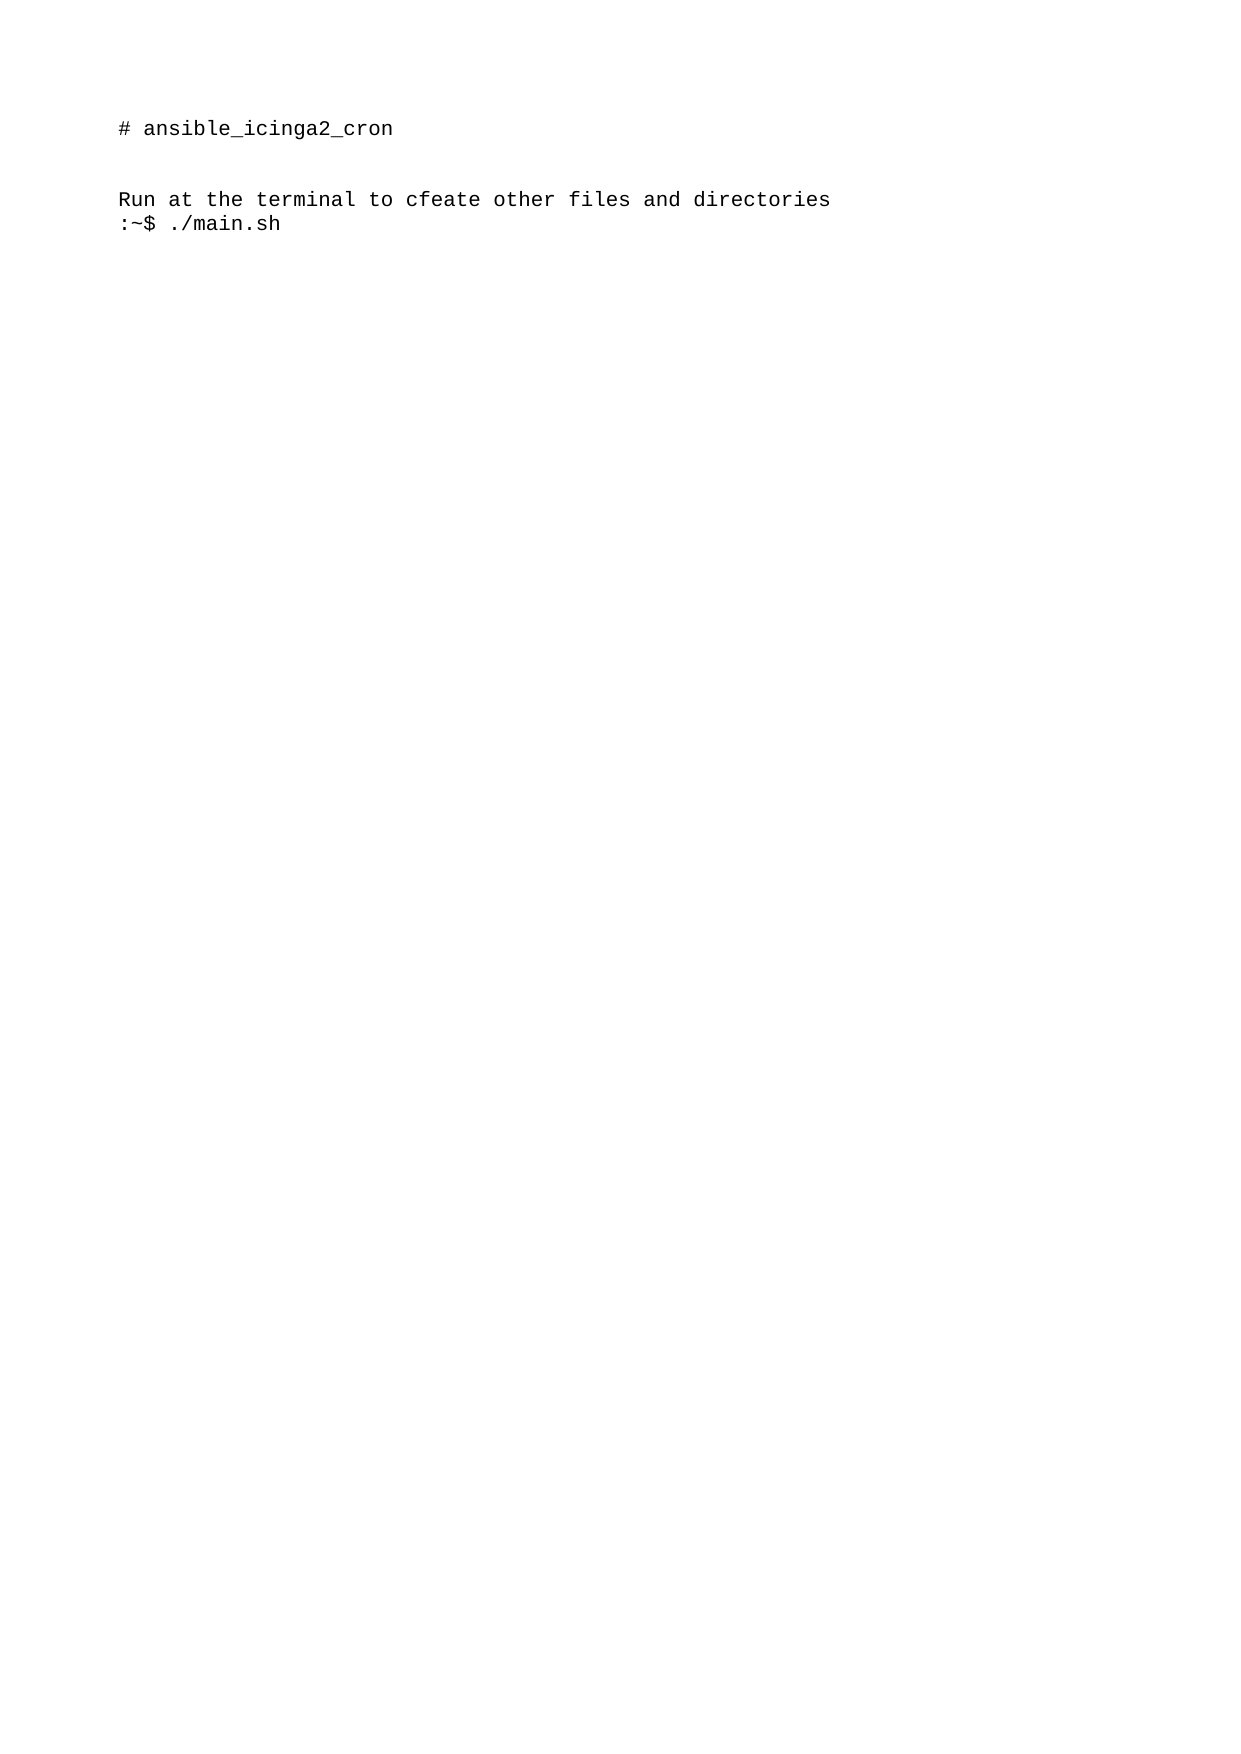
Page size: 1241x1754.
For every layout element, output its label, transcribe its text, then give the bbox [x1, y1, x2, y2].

text # ansible_icinga2_cron [118, 118, 1122, 142]
text Run at the terminal to cfeate other files and directories [118, 189, 1122, 213]
text :~$ ./main.sh [118, 213, 1122, 236]
